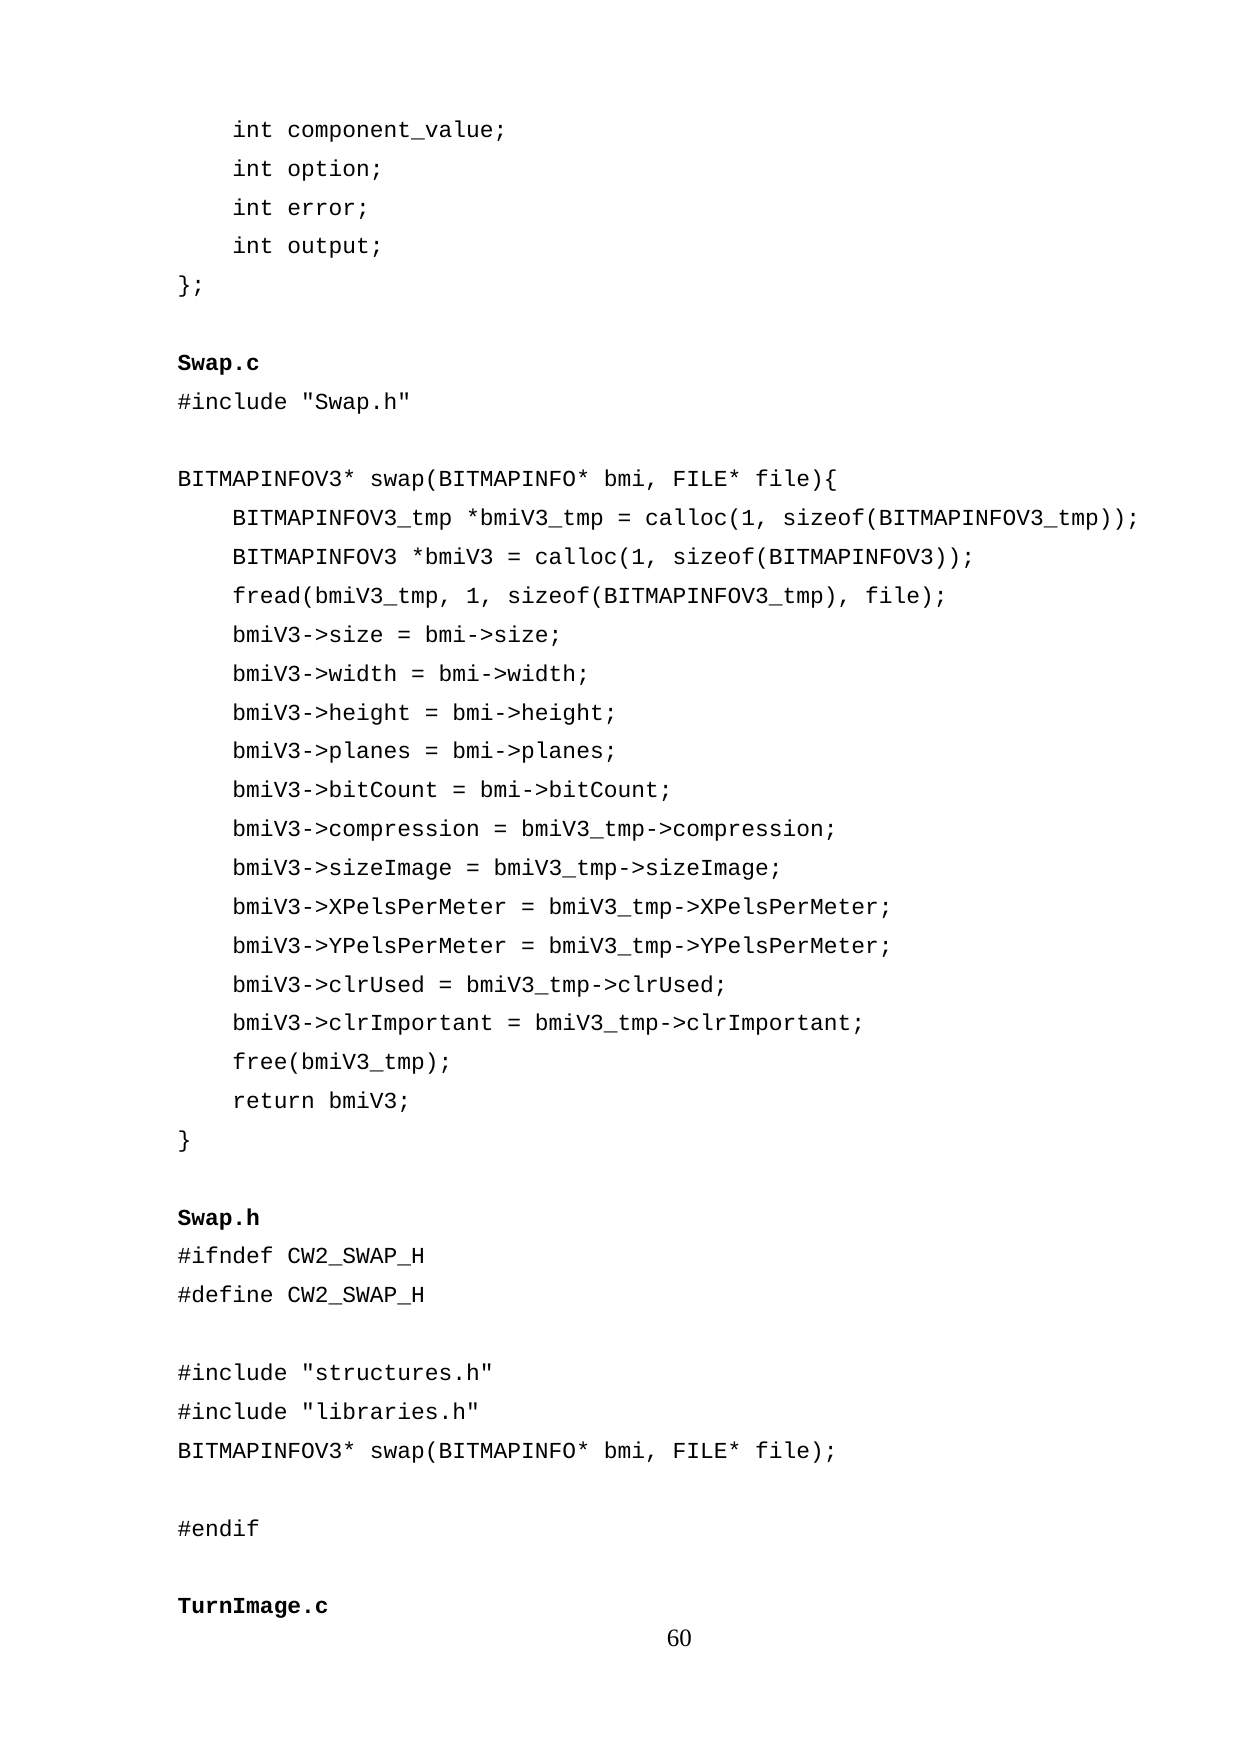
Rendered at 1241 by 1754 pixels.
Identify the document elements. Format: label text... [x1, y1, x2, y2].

text #endif [177, 1517, 1181, 1543]
text #include "structures.h" [177, 1361, 1181, 1387]
text #include "libraries.h" [177, 1400, 1181, 1426]
text bmiV3->XPelsPerMeter = bmiV3_tmp->XPelsPerMeter; [177, 895, 1181, 921]
text bmiV3->size = bmi->size; [177, 623, 1181, 649]
text TurnImage.c [177, 1594, 1181, 1621]
text } [177, 1128, 1181, 1154]
text int component_value; [177, 118, 1181, 144]
text bmiV3->sizeImage = bmiV3_tmp->sizeImage; [177, 856, 1181, 882]
text #include "Swap.h" [177, 390, 1181, 416]
text BITMAPINFOV3* swap(BITMAPINFO* bmi, FILE* file); [177, 1439, 1181, 1465]
text free(bmiV3_tmp); [177, 1051, 1181, 1077]
text Swap.c [177, 351, 1181, 377]
text Swap.h [177, 1206, 1181, 1232]
text bmiV3->height = bmi->height; [177, 701, 1181, 727]
text int output; [177, 235, 1181, 261]
text bmiV3->clrUsed = bmiV3_tmp->clrUsed; [177, 973, 1181, 999]
text bmiV3->width = bmi->width; [177, 662, 1181, 688]
text BITMAPINFOV3* swap(BITMAPINFO* bmi, FILE* file){ [177, 468, 1181, 494]
text bmiV3->planes = bmi->planes; [177, 740, 1181, 766]
text bmiV3->compression = bmiV3_tmp->compression; [177, 817, 1181, 843]
text int error; [177, 196, 1181, 222]
text fread(bmiV3_tmp, 1, sizeof(BITMAPINFOV3_tmp), file); [177, 584, 1181, 610]
text BITMAPINFOV3_tmp *bmiV3_tmp = calloc(1, sizeof(BITMAPINFOV3_tmp)); [177, 507, 1181, 533]
text bmiV3->clrImportant = bmiV3_tmp->clrImportant; [177, 1012, 1181, 1038]
text bmiV3->YPelsPerMeter = bmiV3_tmp->YPelsPerMeter; [177, 934, 1181, 960]
text int option; [177, 157, 1181, 183]
text #define CW2_SWAP_H [177, 1284, 1181, 1310]
text bmiV3->bitCount = bmi->bitCount; [177, 779, 1181, 804]
text }; [177, 273, 1181, 299]
text return bmiV3; [177, 1089, 1181, 1115]
text #ifndef CW2_SWAP_H [177, 1245, 1181, 1271]
text BITMAPINFOV3 *bmiV3 = calloc(1, sizeof(BITMAPINFOV3)); [177, 546, 1181, 571]
